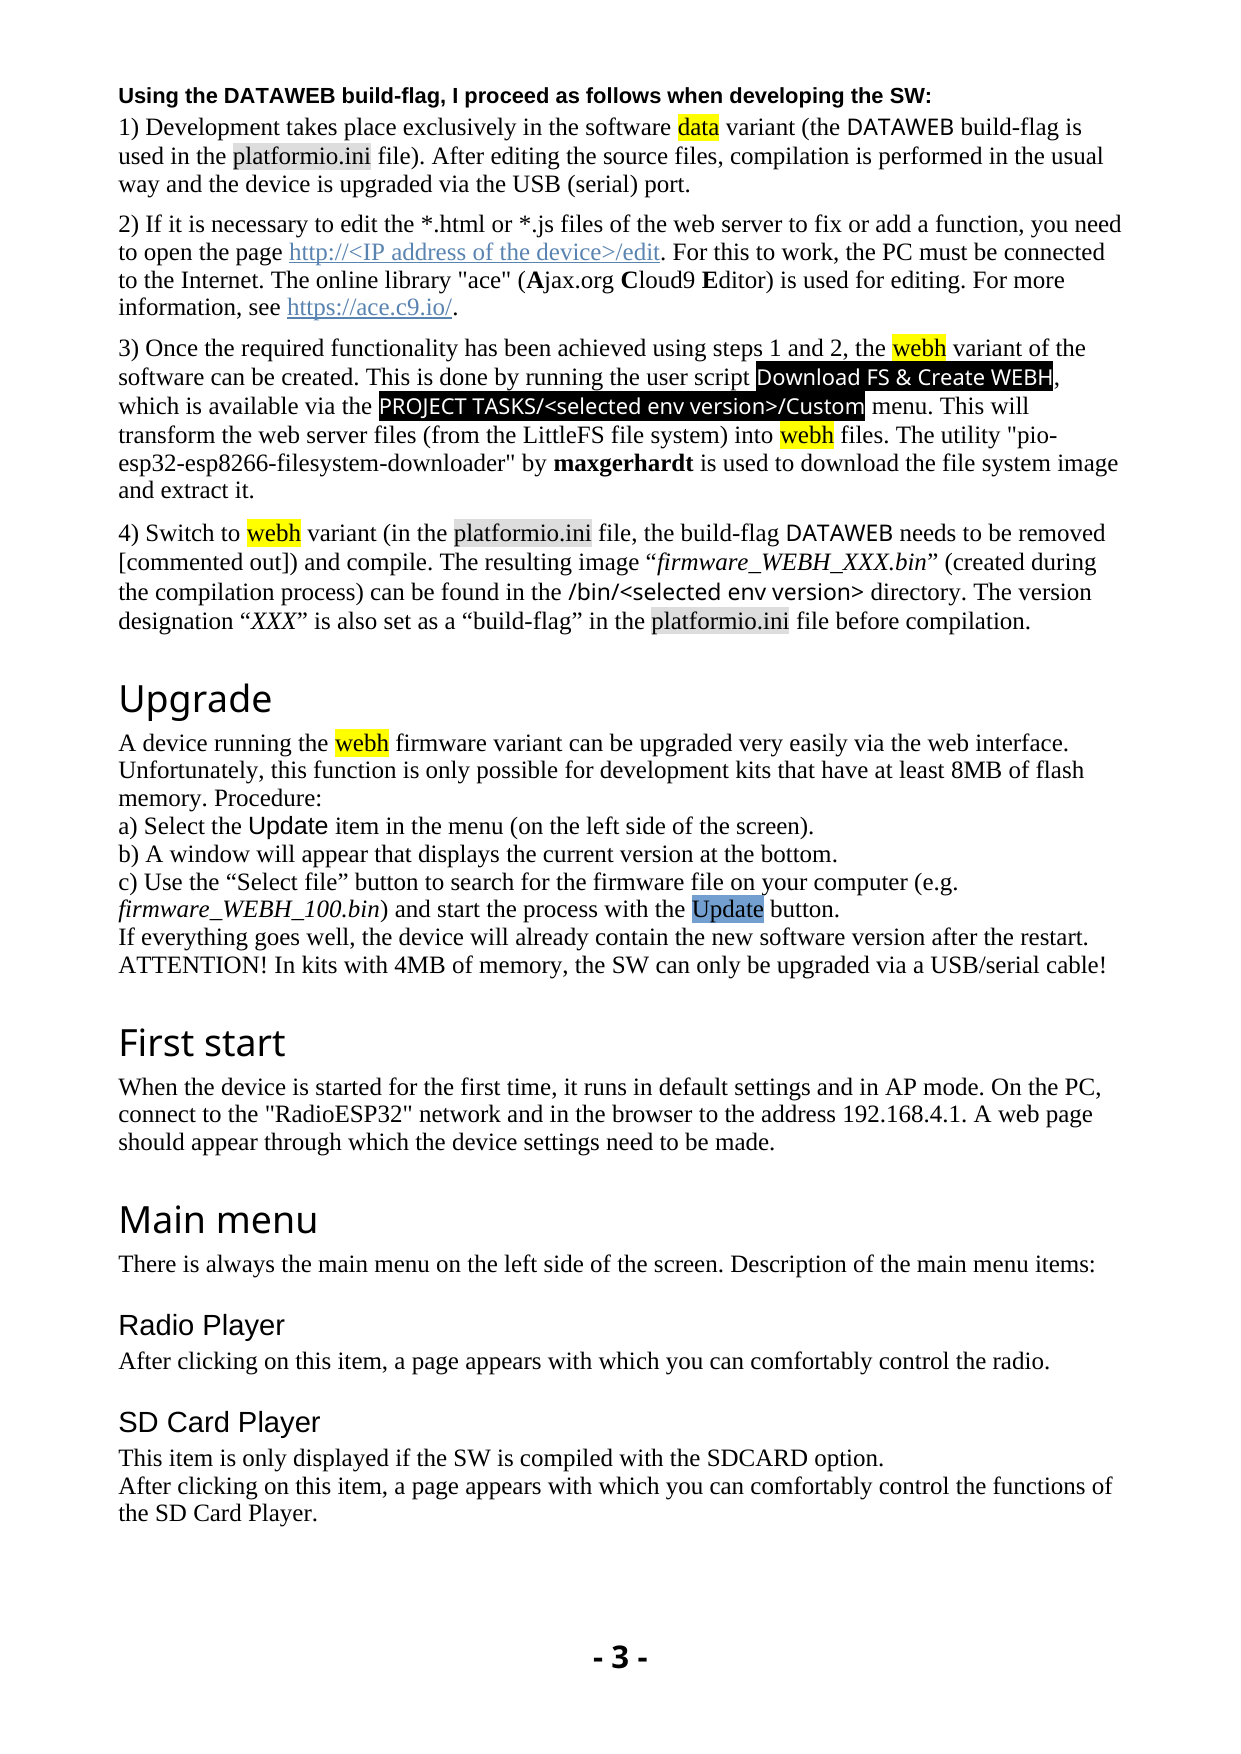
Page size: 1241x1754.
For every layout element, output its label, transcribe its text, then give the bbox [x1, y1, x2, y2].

text 4) Switch to webh variant (in the platformio.ini file, the build-flag DATAWEB needs to be removed [commented out]) and compile. The resulting image “firmware_WEBH_XXX.bin” (created during the compilation process) can be found in the /bin/<selected env version> directory. The version designation “XXX” is also set as a “build-flag” in the platformio.ini file before compilation. [118, 517, 1122, 634]
text This item is only displayed if the SW is compiled with the SDCARD option. [118, 1444, 1122, 1472]
subtitle SD Card Player [118, 1406, 1122, 1438]
text After clicking on this item, a page appears with which you can comfortably control the radio. [118, 1347, 1122, 1375]
text 2) If it is necessary to edit the *.html or *.js files of the web server to fix or add a function, you need to open the page http://<IP address of the device>/edit. For this to work, the PC must be connected to the Internet. The online library "ace" (Ajax.org Cloud9 Editor) is used for editing. For more information, see https://ace.c9.io/. [118, 210, 1122, 321]
subtitle First start [118, 1016, 1122, 1067]
subtitle Radio Player [118, 1309, 1122, 1341]
text After clicking on this item, a page appears with which you can comfortably control the functions of the SD Card Player. [118, 1472, 1122, 1527]
text There is always the main menu on the left side of the screen. Description of the main menu items: [118, 1250, 1122, 1278]
subtitle Using the DATAWEB build-flag, I proceed as follows when developing the SW: [118, 83, 1122, 108]
text 3) Once the required functionality has been achieved using steps 1 and 2, the webh variant of the software can be created. This is done by running the user script Download FS & Create WEBH, which is available via the PROJECT TASKS/<selected env version>/Custom menu. This will transform the web server files (from the LittleFS file system) into webh files. The utility "pio-esp32-esp8266-filesystem-downloader" by maxgerhardt is used to download the file system image and extract it. [118, 334, 1122, 504]
text A device running the webh firmware variant can be upgraded very easily via the web interface. Unfortunately, this function is only possible for development kits that have at least 8MB of flash memory. Procedure: a) Select the Update item in the menu (on the left side of the screen). b) A window will appear that displays the current version at the bottom. c) Use the “Select file” button to search for the firmware file on your computer (e.g. firmware_WEBH_100.bin) and start the process with the Update button. If everything goes well, the device will already contain the new software version after the restart. ATTENTION! In kits with 4MB of memory, the SW can only be upgraded via a USB/serial cable! [118, 729, 1122, 978]
subtitle Main menu [118, 1193, 1122, 1244]
subtitle Upgrade [118, 672, 1122, 723]
text 1) Development takes place exclusively in the software data variant (the DATAWEB build-flag is used in the platformio.ini file). After editing the source files, compilation is performed in the usual way and the device is upgraded via the USB (serial) port. [118, 111, 1122, 198]
text When the device is started for the first time, it runs in default settings and in AP mode. On the PC, connect to the "RadioESP32" network and in the browser to the address 192.168.4.1. A web page should appear through which the device settings need to be made. [118, 1073, 1122, 1156]
